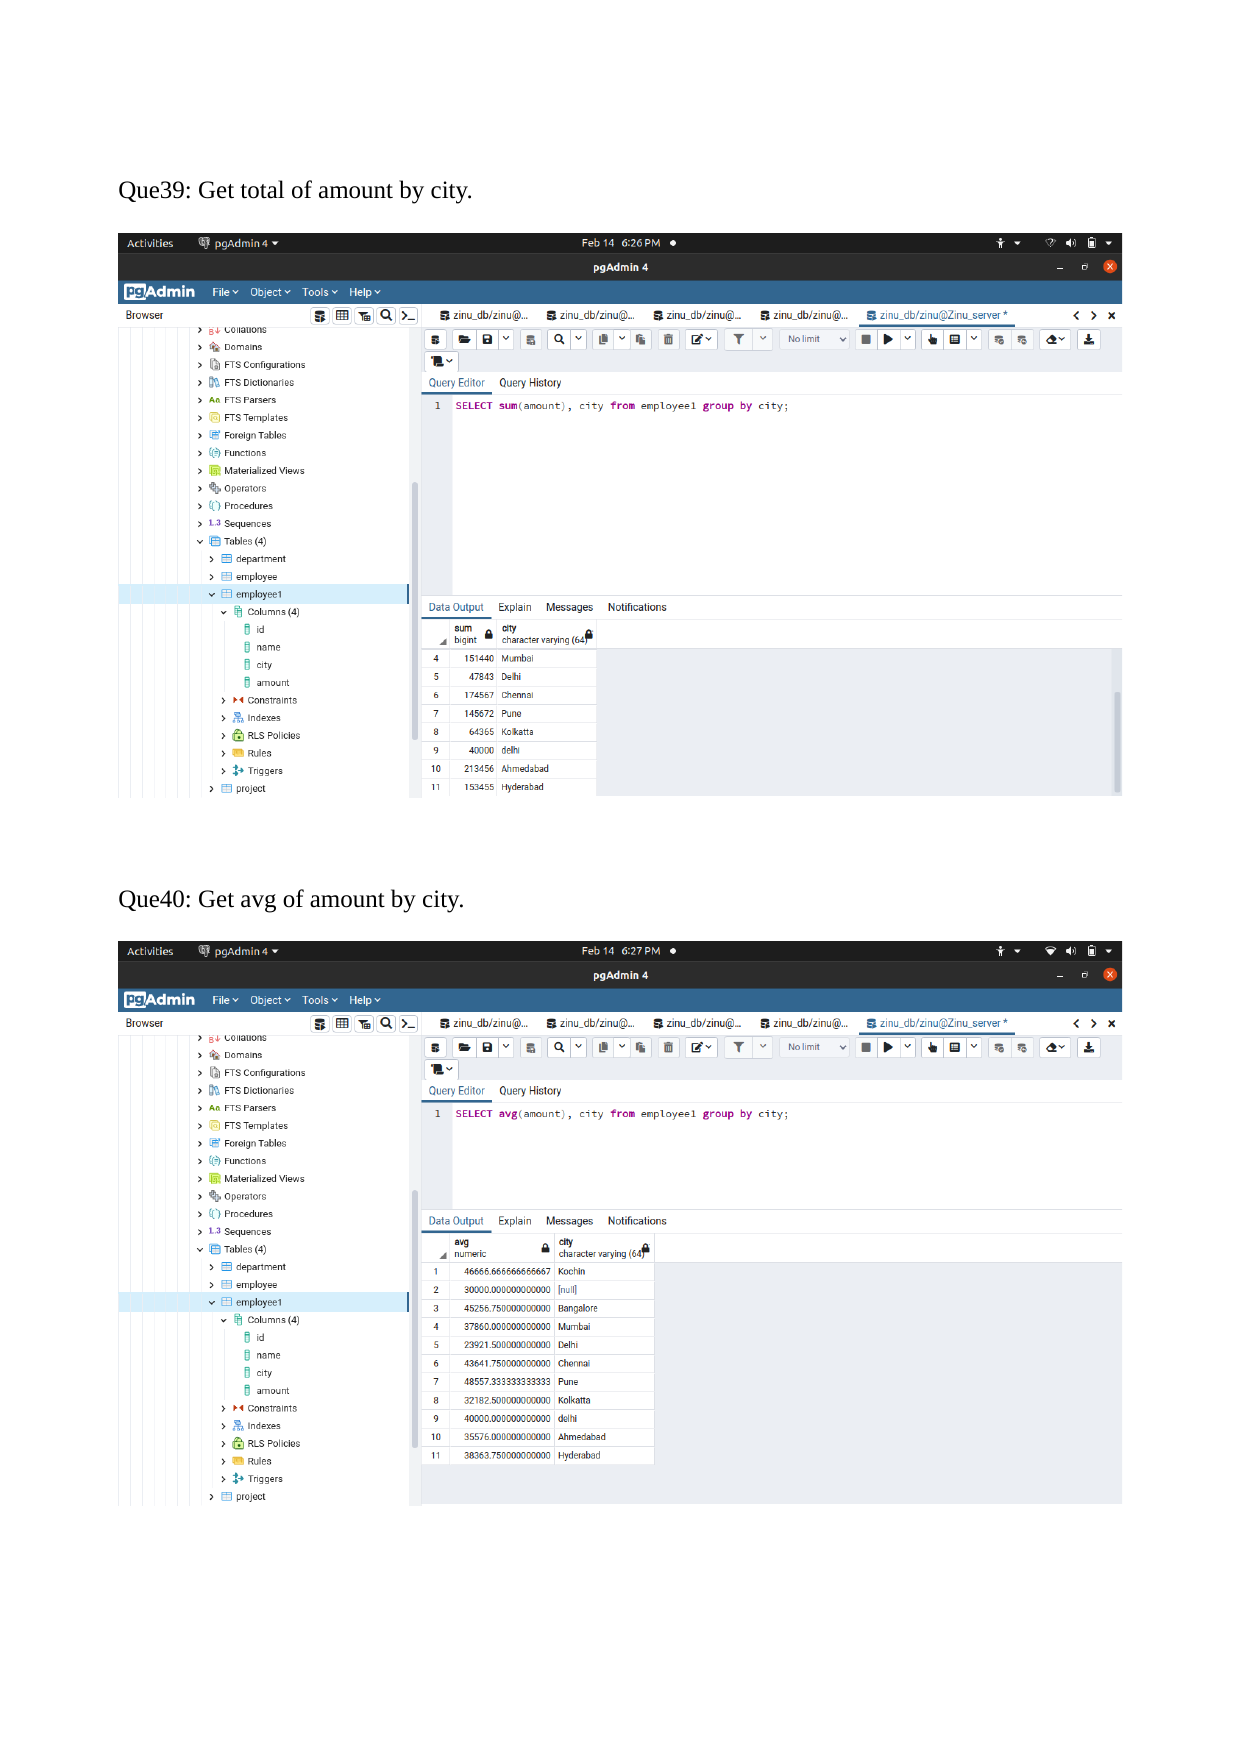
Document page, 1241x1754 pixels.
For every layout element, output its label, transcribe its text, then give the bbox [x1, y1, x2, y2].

text Que40: Get avg of amount by city. [118, 884, 1122, 912]
picture [118, 233, 1123, 798]
picture [118, 941, 1123, 1506]
text Que39: Get total of amount by city. [118, 176, 1122, 204]
